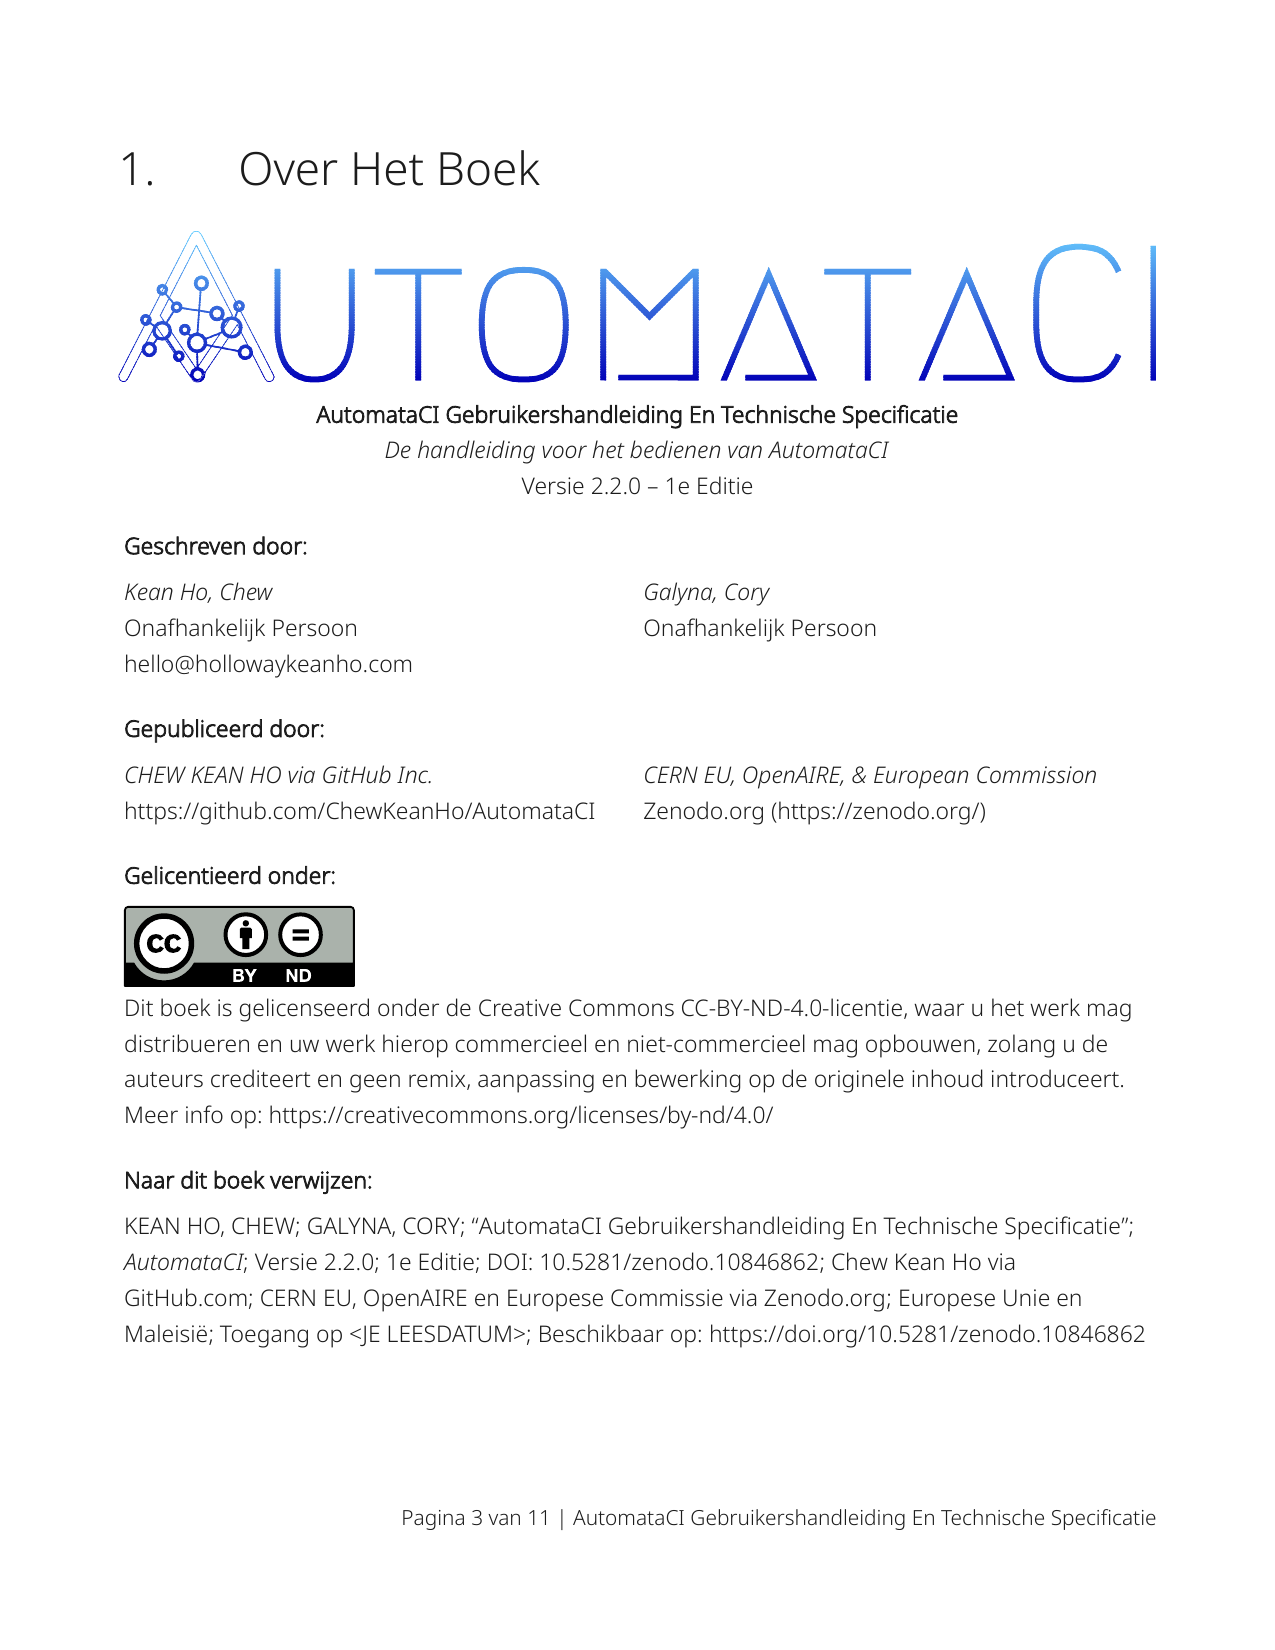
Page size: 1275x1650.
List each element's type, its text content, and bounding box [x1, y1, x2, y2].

table_cell [118, 1140, 1157, 1158]
table_cell Galyna, Cory Onafhankelijk Persoon [638, 570, 1157, 689]
table_cell Naar dit boek verwijzen: [118, 1158, 1157, 1204]
text De handleiding voor het bedienen van AutomataCI [118, 434, 1157, 465]
table_cell KEAN HO, CHEW; GALYNA, CORY; “AutomataCI Gebruikershandleiding En Technische Specificatie”; AutomataCI; Versie 2.2.0; 1e Editie; DOI: 10.5281/zenodo.10846862; Chew Kean Ho via GitHub.com; CERN EU, OpenAIRE en Europese Commissie via Zenodo.org; Europese Unie en Maleisië; Toegang op <JE LEESDATUM>; Beschikbaar op: https://doi.org/10.5281/zenodo.10846862 [118, 1205, 1157, 1359]
table_cell Gepubliceerd door: [118, 707, 1157, 753]
table_cell [118, 689, 1157, 707]
text Versie 2.2.0 – 1e Editie [118, 470, 1157, 501]
table_header [118, 506, 1157, 524]
table_cell CERN EU, OpenAIRE, & European Commission Zenodo.org (https://zenodo.org/) [638, 753, 1157, 836]
table_cell Gelicentieerd onder: [118, 854, 1157, 900]
table_cell CHEW KEAN HO via GitHub Inc. https://github.com/ChewKeanHo/AutomataCI [118, 753, 637, 836]
table_cell Geschreven door: [118, 524, 1157, 570]
table_cell [118, 836, 1157, 853]
text AutomataCI Gebruikershandleiding En Technische Specificatie [118, 398, 1157, 429]
subtitle Over Het Boek [118, 136, 1157, 198]
table_cell Dit boek is gelicenseerd onder de Creative Commons CC-BY-ND-4.0-licentie, waar u het werk mag distribueren en uw werk hierop commercieel en niet-commercieel mag opbouwen, zolang u de auteurs crediteert en geen remix, aanpassing en bewerking op de originele inhoud introduceert. Meer info op: https://creativecommons.org/licenses/by-nd/4.0/ [118, 900, 1157, 1140]
table_cell Kean Ho, Chew Onafhankelijk Persoon hello@hollowaykeanho.com [118, 570, 637, 689]
